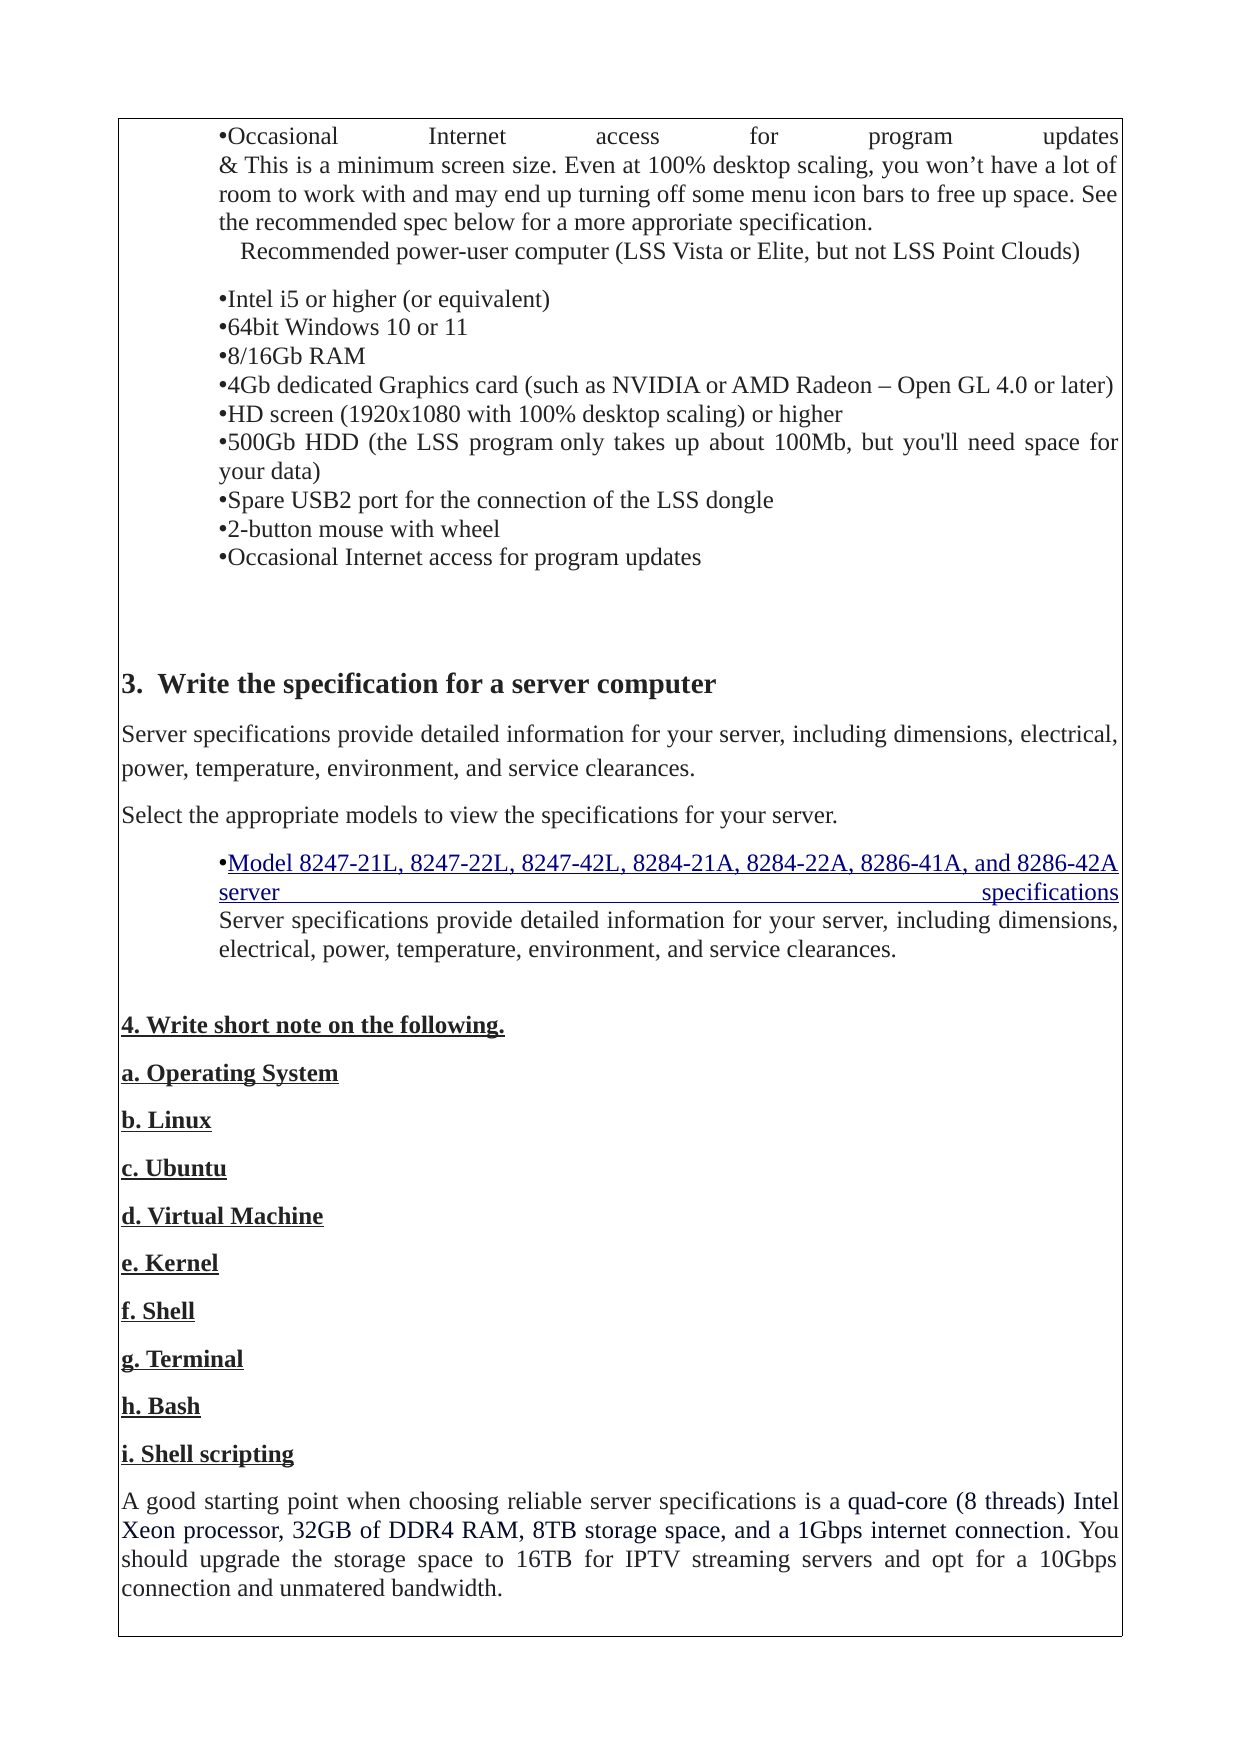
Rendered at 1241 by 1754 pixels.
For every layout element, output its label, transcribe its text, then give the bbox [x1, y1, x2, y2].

text b. Linux [121, 1106, 1119, 1134]
list A good starting point when choosing reliable server specifications is a quad-core (8 threads) Intel Xeon processor, 32GB of DDR4 RAM, 8TB storage space, and a 1Gbps internet connection. You should upgrade the storage space to 16TB for IPTV streaming servers and opt for a 10Gbps connection and unmatered bandwidth. [121, 1486, 1119, 1601]
text h. Bash [121, 1391, 1119, 1420]
text 3. Write the specification for a server computer [121, 666, 1119, 700]
text c. Ubuntu [121, 1153, 1119, 1182]
text e. Kernel [121, 1248, 1119, 1277]
list Intel i5 or higher (or equivalent) [144, 284, 1119, 312]
list 2-button mouse with wheel [144, 514, 1119, 542]
text g. Terminal [121, 1344, 1119, 1372]
list HD screen (1920x1080 with 100% desktop scaling) or higher [144, 399, 1119, 427]
text a. Operating System [121, 1058, 1119, 1087]
text i. Shell scripting [121, 1439, 1119, 1468]
text Select the appropriate models to view the specifications for your server. [121, 800, 1119, 829]
list Model 8247-21L, 8247-22L, 8247-42L, 8284-21A, 8284-22A, 8286-41A, and 8286-42A server specifications Server specifications provide detailed information for your server, including dimensions, electrical, power, temperature, environment, and service clearances. [144, 848, 1119, 963]
text f. Shell [121, 1296, 1119, 1325]
list 64bit Windows 10 or 11 [144, 312, 1119, 341]
list Spare USB2 port for the connection of the LSS dongle [144, 485, 1119, 514]
list 500Gb HDD (the LSS program only takes up about 100Mb, but you'll need space for your data) [144, 427, 1119, 485]
text Recommended power-user computer (LSS Vista or Elite, but not LSS Point Clouds) [121, 236, 1119, 265]
list 4Gb dedicated Graphics card (such as NVIDIA or AMD Radeon – Open GL 4.0 or later) [144, 370, 1119, 399]
list Occasional Internet access for program updates & This is a minimum screen size. Even at 100% desktop scaling, you won’t have a lot of room to work with and may end up turning off some menu icon bars to free up space. See the recommended spec below for a more approriate specification. [144, 121, 1119, 236]
text Server specifications provide detailed information for your server, including dimensions, electrical, power, temperature, environment, and service clearances. [121, 719, 1119, 781]
text 4. Write short note on the following. [121, 1010, 1119, 1039]
list 8/16Gb RAM [144, 341, 1119, 370]
text d. Virtual Machine [121, 1201, 1119, 1229]
list Occasional Internet access for program updates [144, 542, 1119, 571]
